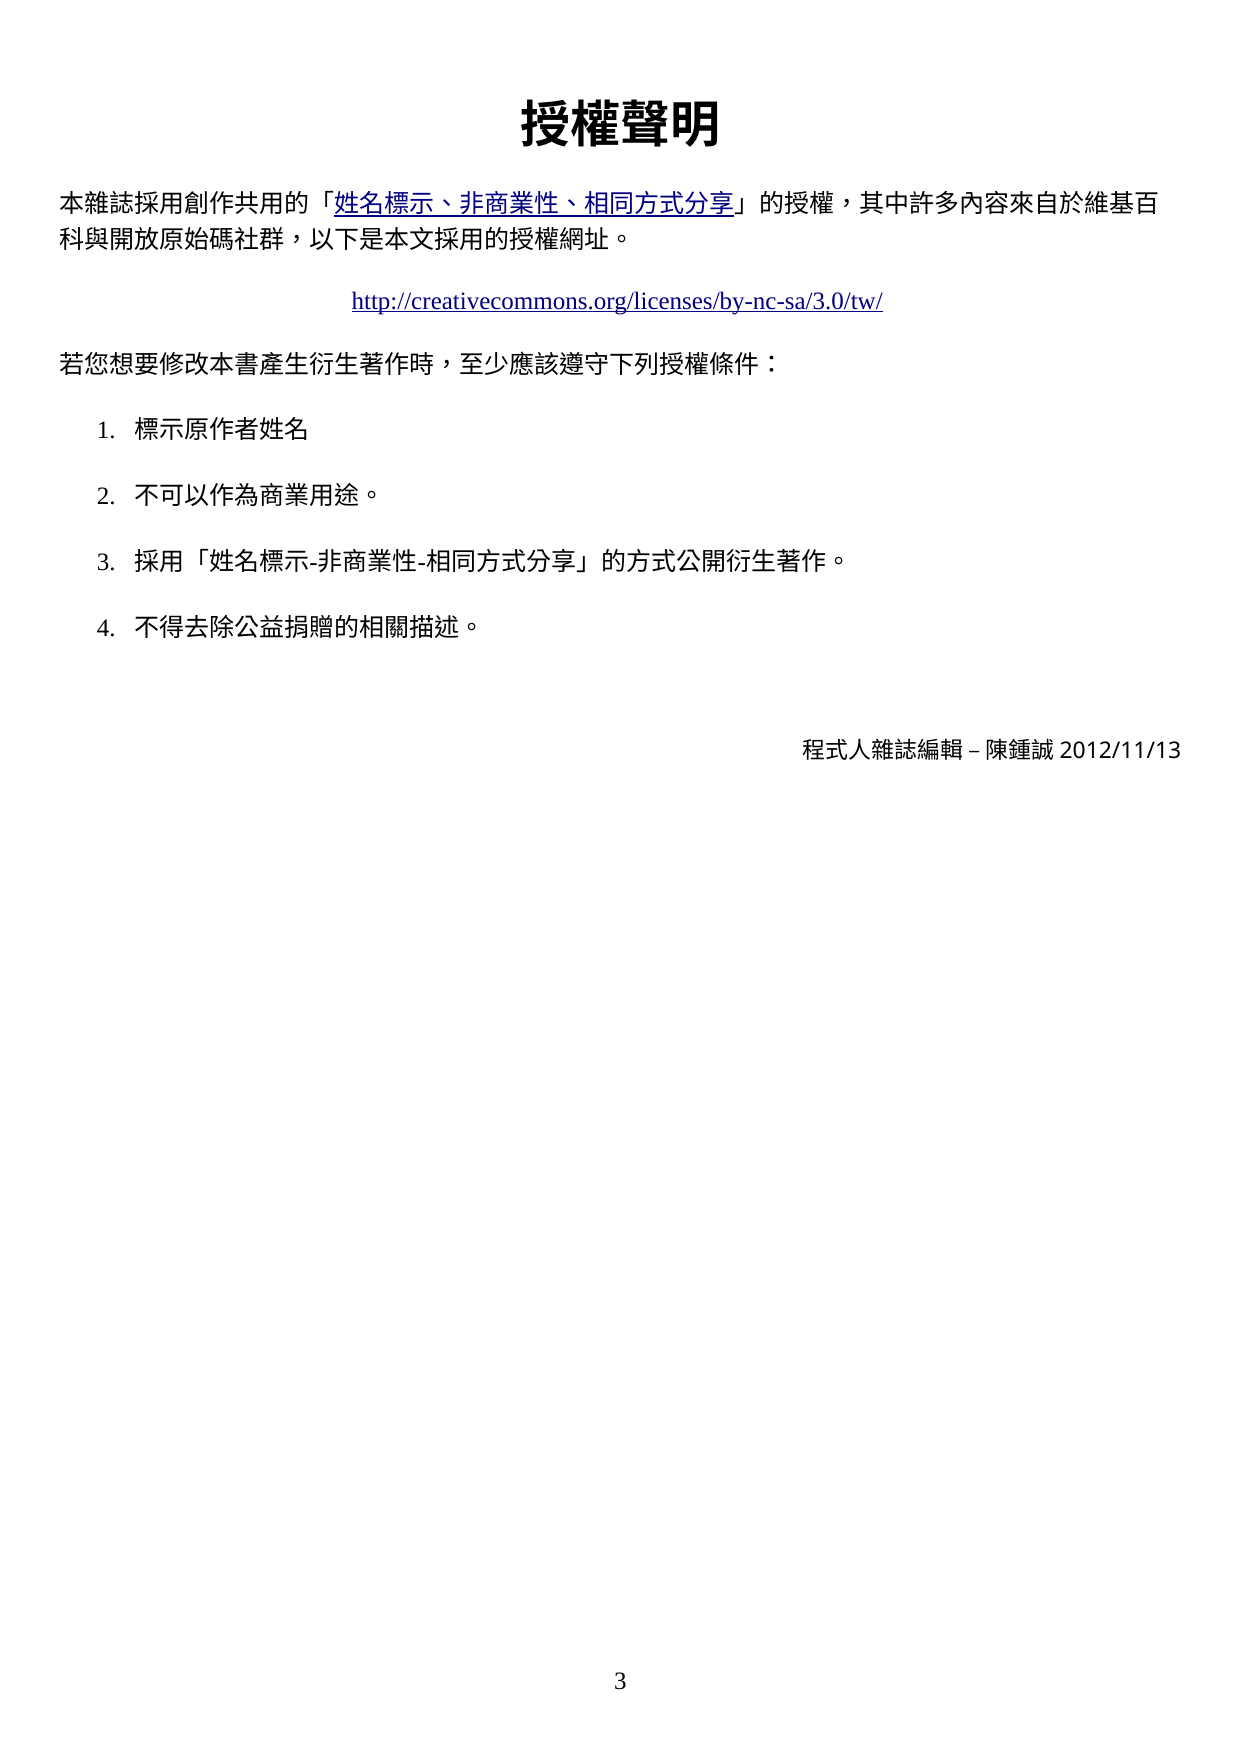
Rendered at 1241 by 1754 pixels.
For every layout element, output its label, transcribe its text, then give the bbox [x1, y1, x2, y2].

subtitle 授權聲明 [59, 84, 1181, 156]
text 若您想要修改本書產生衍生著作時，至少應該遵守下列授權條件： [59, 344, 1181, 380]
text 本雜誌採用創作共用的「姓名標示、非商業性、相同方式分享」的授權，其中許多內容來自於維基百科與開放原始碼社群，以下是本文採用的授權網址。 [59, 184, 1181, 256]
text 程式人雜誌編輯 – 陳鍾誠 2012/11/13 [59, 732, 1181, 765]
text http://creativecommons.org/licenses/by-nc-sa/3.0/tw/ [59, 286, 1181, 314]
list 不可以作為商業用途。 [97, 476, 1181, 512]
list 標示原作者姓名 [97, 410, 1181, 446]
list 採用「姓名標示-非商業性-相同方式分享」的方式公開衍生著作。 [97, 542, 1181, 578]
list 不得去除公益捐贈的相關描述。 [97, 607, 1181, 644]
